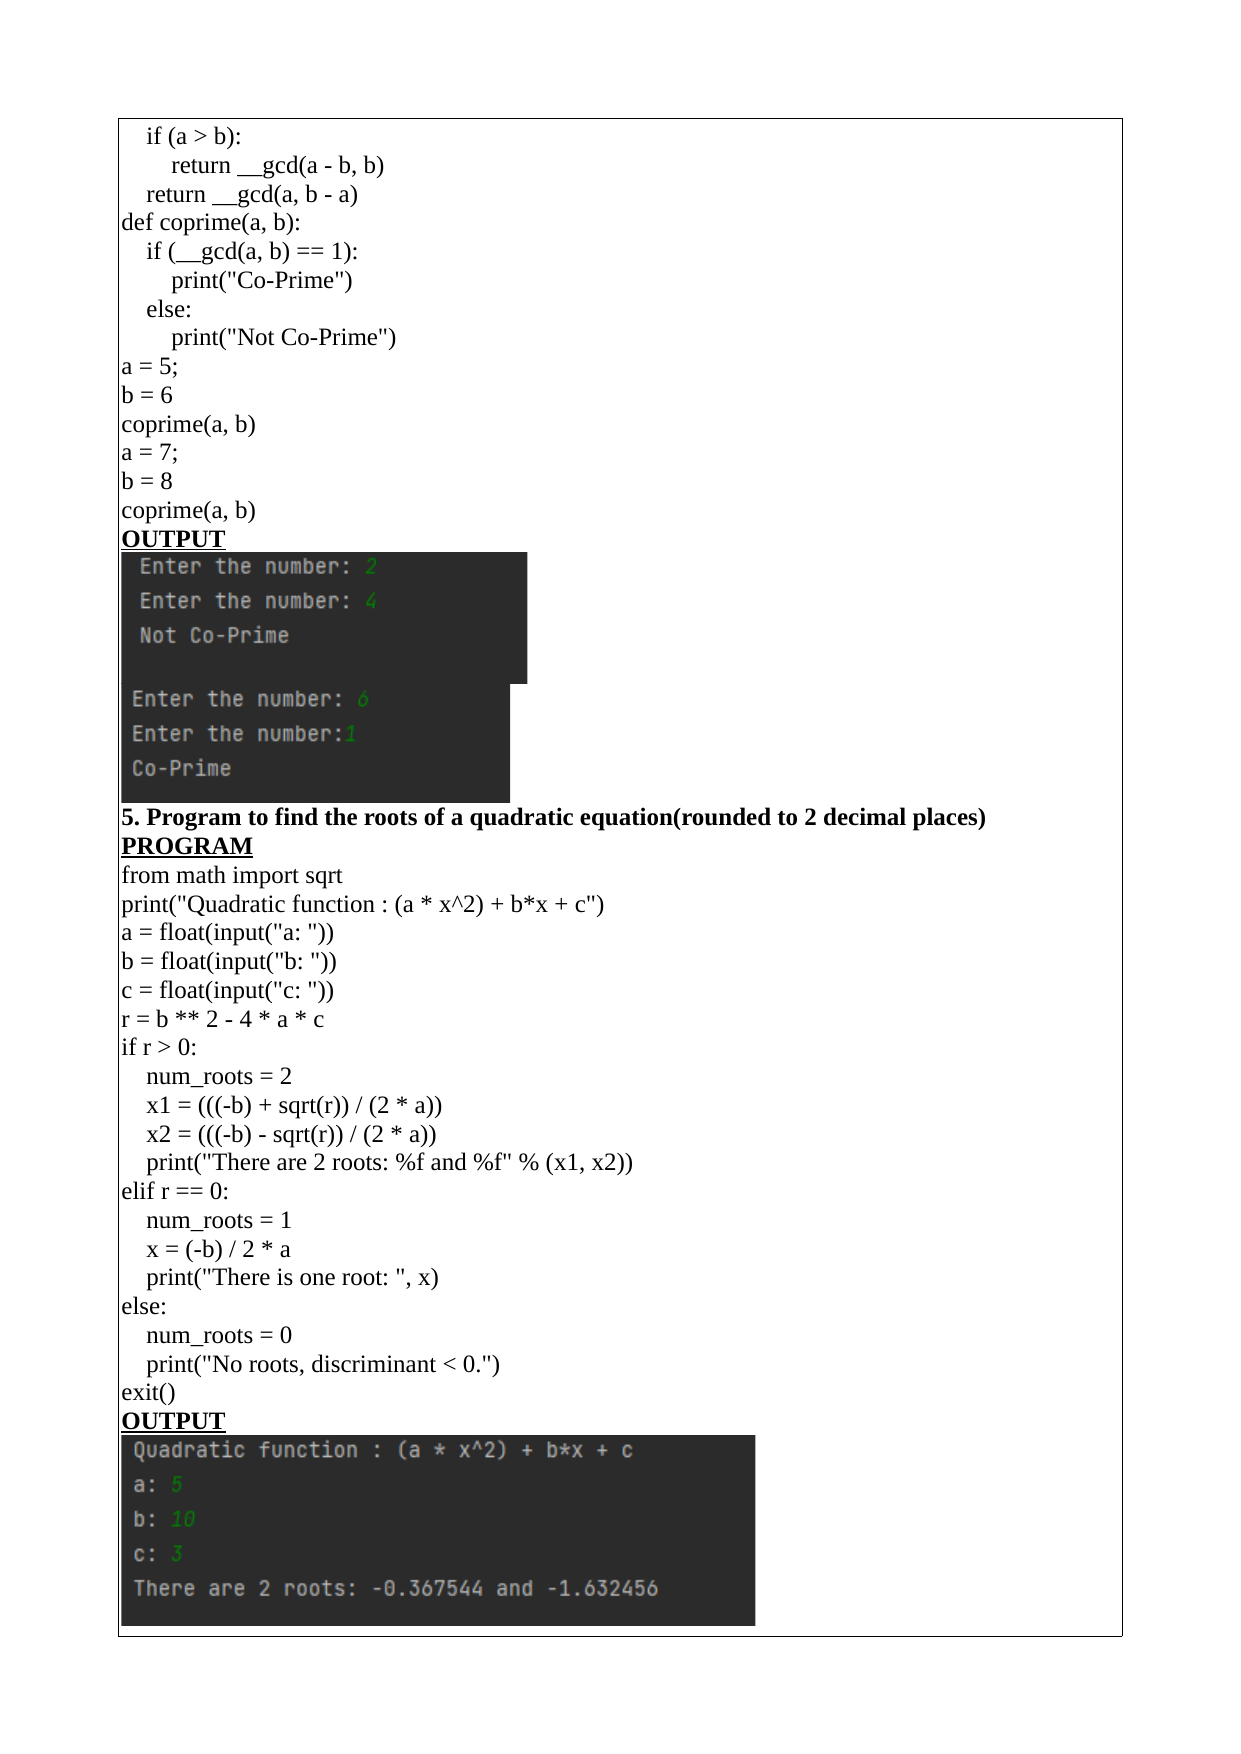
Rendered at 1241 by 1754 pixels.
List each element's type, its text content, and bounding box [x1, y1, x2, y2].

text exit() [121, 1377, 1119, 1406]
text x = (-b) / 2 * a [121, 1234, 1119, 1262]
text if r > 0: [121, 1032, 1119, 1061]
text num_roots = 2 [121, 1061, 1119, 1090]
text print("There are 2 roots: %f and %f" % (x1, x2)) [121, 1147, 1119, 1176]
text x2 = (((-b) - sqrt(r)) / (2 * a)) [121, 1119, 1119, 1147]
picture [121, 1435, 756, 1626]
text r = b ** 2 - 4 * a * c [121, 1004, 1119, 1032]
text a = 5; [121, 351, 1119, 380]
text print("Co-Prime") [121, 265, 1119, 294]
text else: [121, 1291, 1119, 1320]
text print("Not Co-Prime") [121, 322, 1119, 351]
text a = float(input("a: ")) [121, 917, 1119, 946]
text num_roots = 1 [121, 1205, 1119, 1234]
text def coprime(a, b): [121, 207, 1119, 236]
text num_roots = 0 [121, 1320, 1119, 1349]
text PROGRAM [121, 831, 1119, 860]
text 5. Program to find the roots of a quadratic equation(rounded to 2 decimal places) [121, 802, 1119, 831]
text x1 = (((-b) + sqrt(r)) / (2 * a)) [121, 1090, 1119, 1119]
text OUTPUT [121, 524, 1119, 552]
text OUTPUT [121, 1406, 1119, 1435]
text if (a > b): [121, 121, 1119, 150]
text return __gcd(a, b - a) [121, 179, 1119, 207]
text if (__gcd(a, b) == 1): [121, 236, 1119, 265]
text elif r == 0: [121, 1176, 1119, 1205]
text return __gcd(a - b, b) [121, 150, 1119, 179]
text a = 7; [121, 437, 1119, 466]
text coprime(a, b) [121, 409, 1119, 437]
picture [121, 552, 528, 803]
text print("No roots, discriminant < 0.") [121, 1349, 1119, 1377]
text coprime(a, b) [121, 495, 1119, 524]
text b = float(input("b: ")) [121, 946, 1119, 975]
text print("Quadratic function : (a * x^2) + b*x + c") [121, 889, 1119, 917]
text b = 8 [121, 466, 1119, 495]
text from math import sqrt [121, 860, 1119, 889]
text else: [121, 294, 1119, 322]
text c = float(input("c: ")) [121, 975, 1119, 1004]
text print("There is one root: ", x) [121, 1262, 1119, 1291]
text b = 6 [121, 380, 1119, 409]
